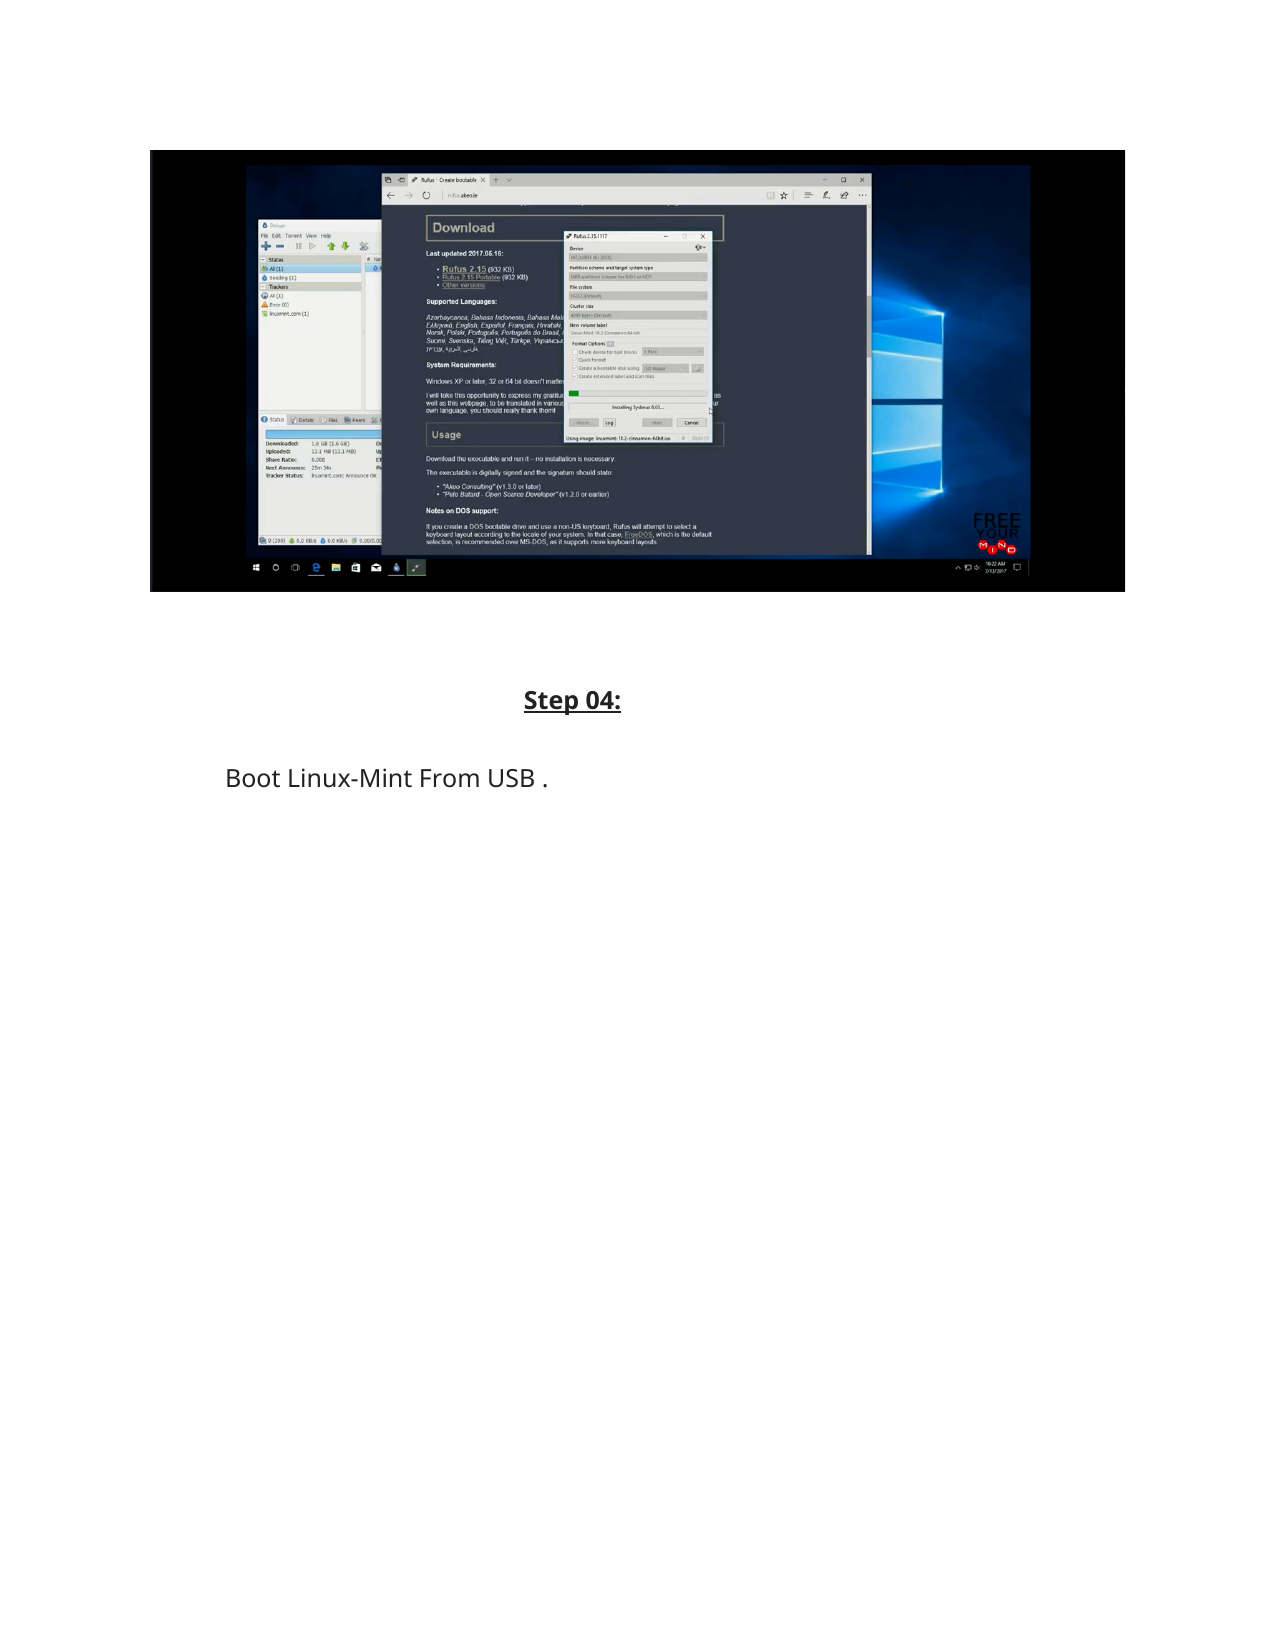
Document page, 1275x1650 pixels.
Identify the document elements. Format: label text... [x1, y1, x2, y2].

list Boot Linux-Mint From USB . [225, 760, 1125, 794]
list Step 04: [225, 682, 1125, 716]
